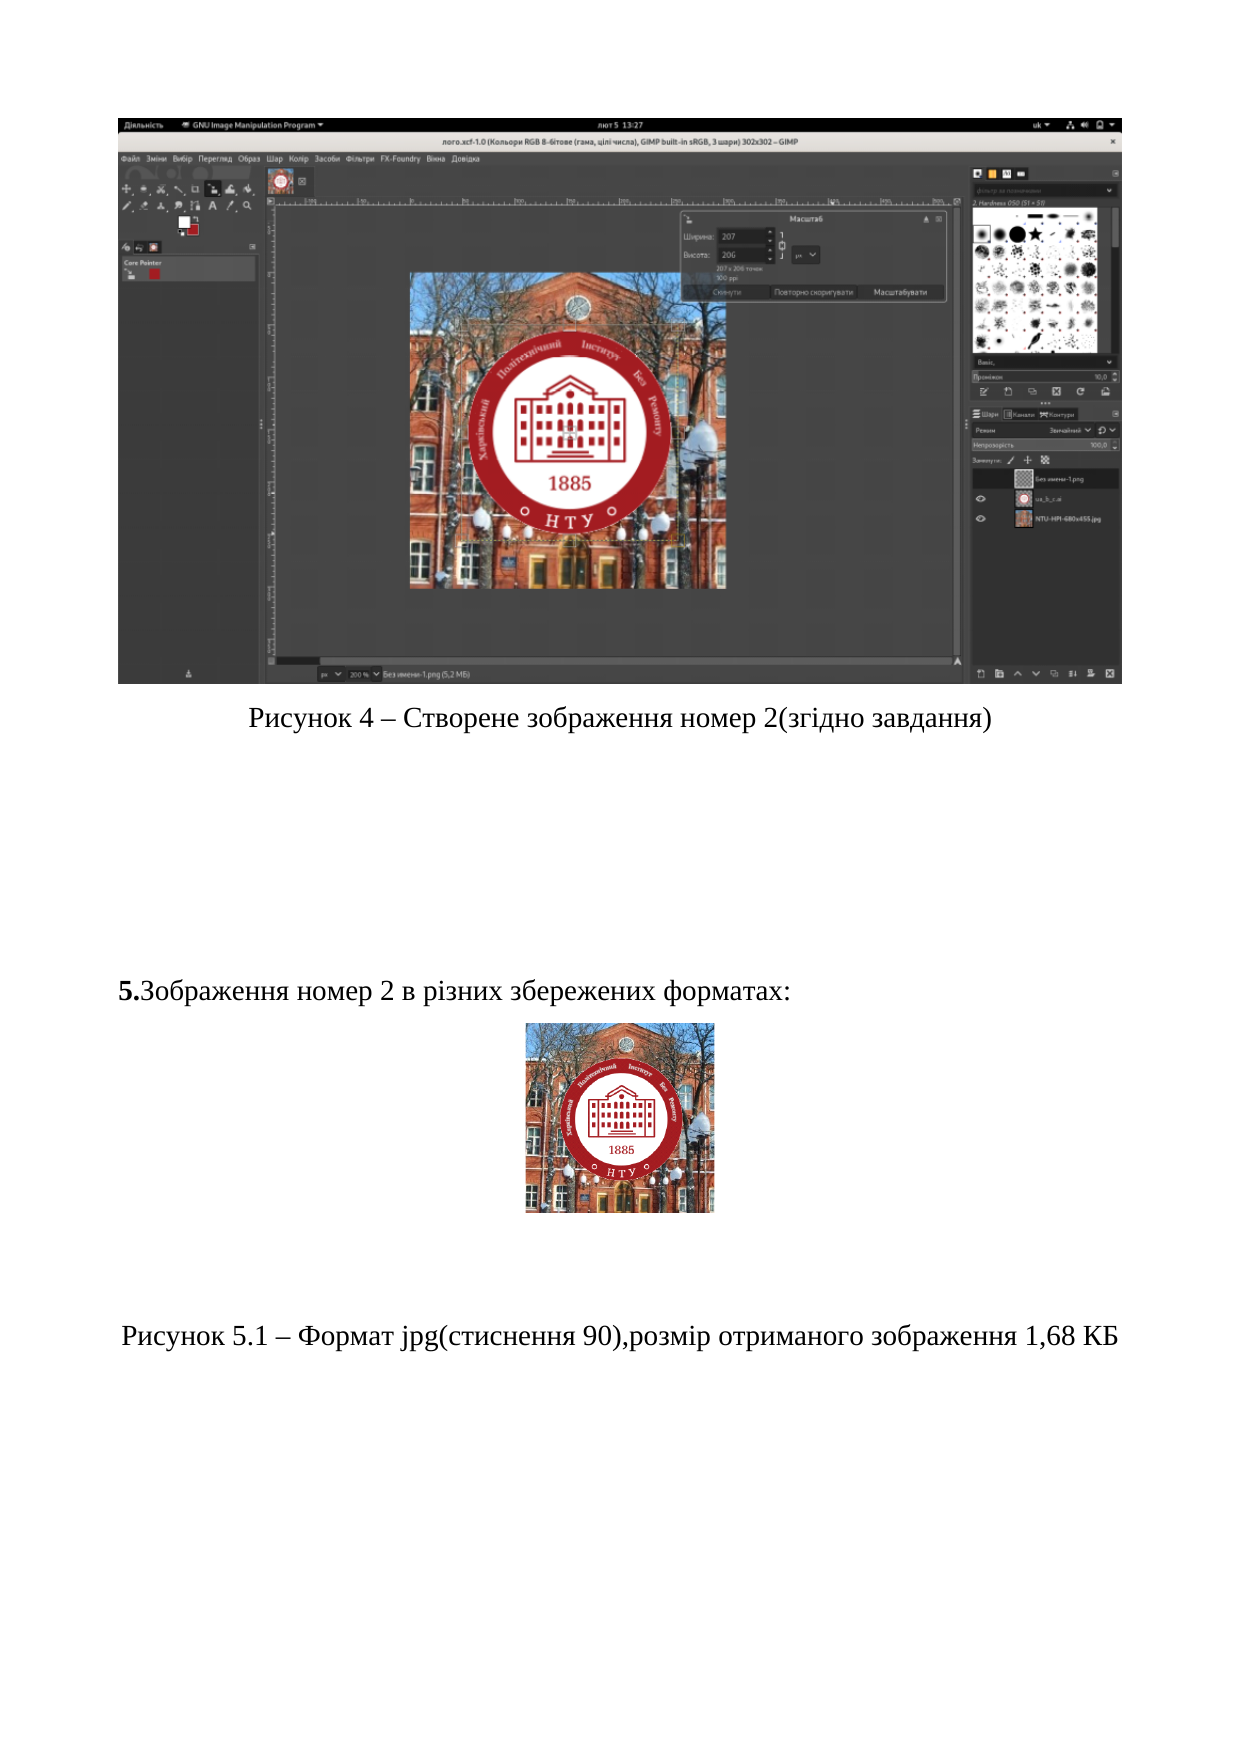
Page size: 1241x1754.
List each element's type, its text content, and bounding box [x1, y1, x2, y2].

text Рисунок 5.1 – Формат jpg(стиснення 90),розмір отриманого зображення 1,68 КБ [118, 1318, 1122, 1352]
text 5.Зображення номер 2 в різних збережених форматах: [118, 973, 1122, 1007]
text Рисунок 4 – Створене зображення номер 2(згідно завдання) [118, 700, 1122, 733]
